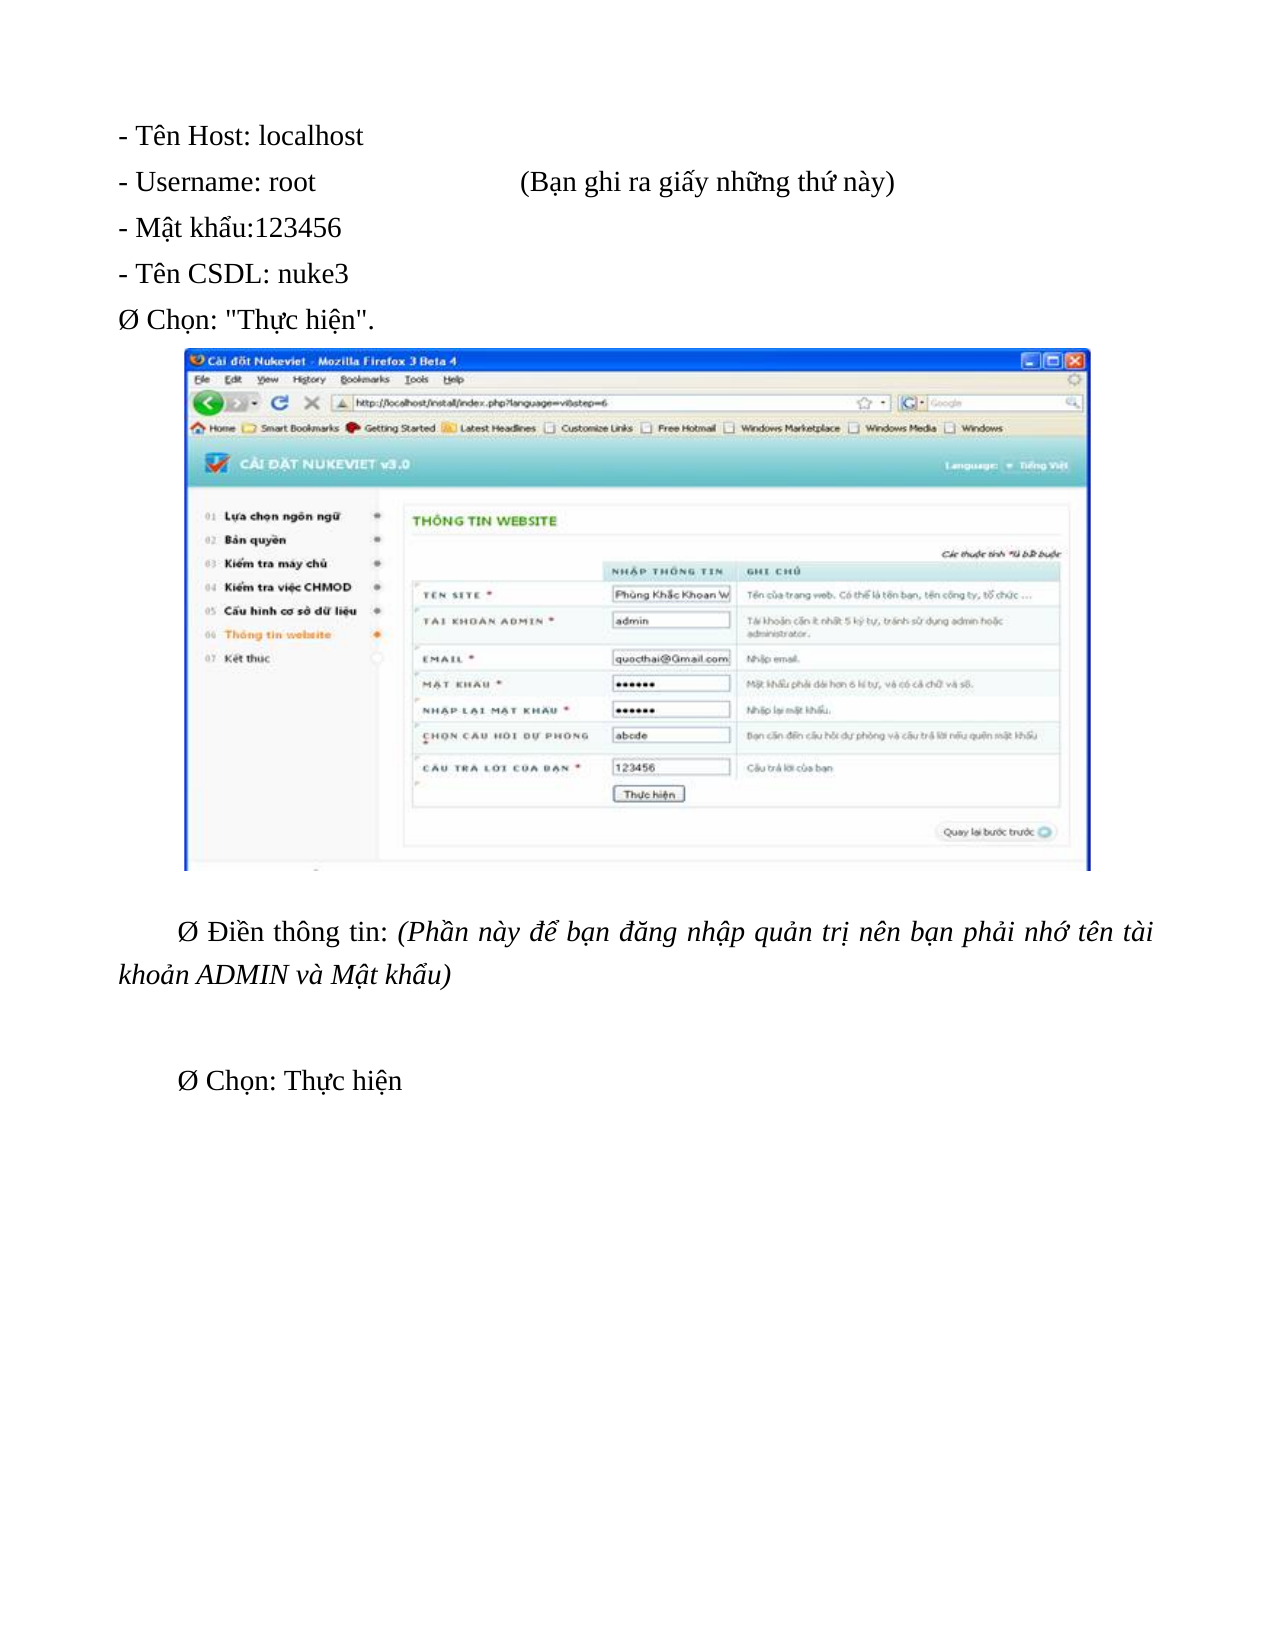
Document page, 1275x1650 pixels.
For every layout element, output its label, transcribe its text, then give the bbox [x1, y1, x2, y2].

text Ø Chọn: "Thực hiện". [118, 302, 1157, 336]
text Ø Điền thông tin: (Phần này để bạn đăng nhập quản trị nên bạn phải nhớ tên tài khoản ADMIN và Mật khẩu) [118, 914, 1157, 991]
text - Mật khẩu:123456 [118, 210, 1157, 244]
text - Tên CSDL: nuke3 [118, 256, 1157, 290]
text Ø Chọn: Thực hiện [118, 1063, 1157, 1097]
text - Tên Host: localhost [118, 118, 1157, 152]
text - Username: root (Bạn ghi ra giấy những thứ này) [118, 164, 1157, 198]
